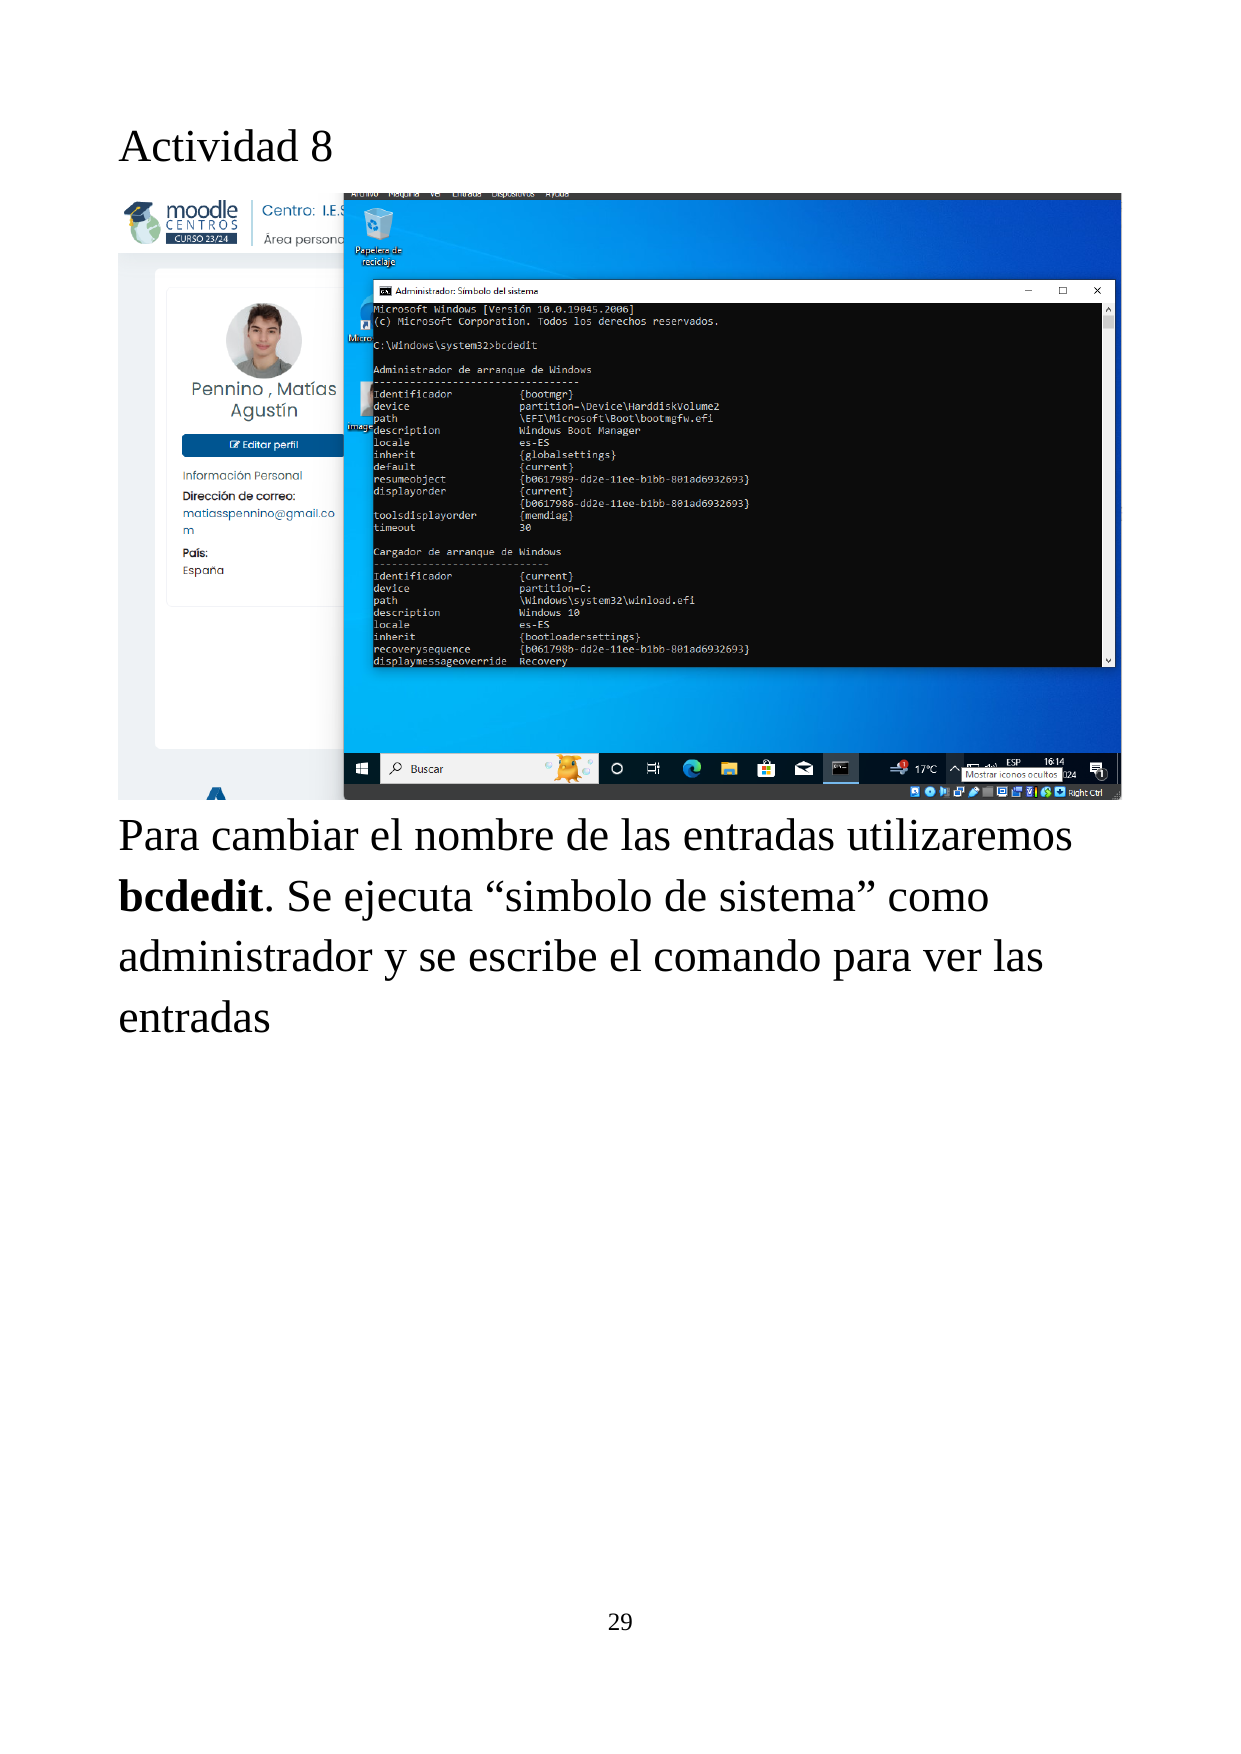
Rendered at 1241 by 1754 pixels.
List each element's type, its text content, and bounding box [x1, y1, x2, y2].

picture [118, 193, 1123, 800]
text Actividad 8 [118, 118, 1122, 171]
text Para cambiar el nombre de las entradas utilizaremos bcdedit. Se ejecuta “simbolo de sistema” como administrador y se escribe el comando para ver las entradas [118, 800, 1122, 1042]
